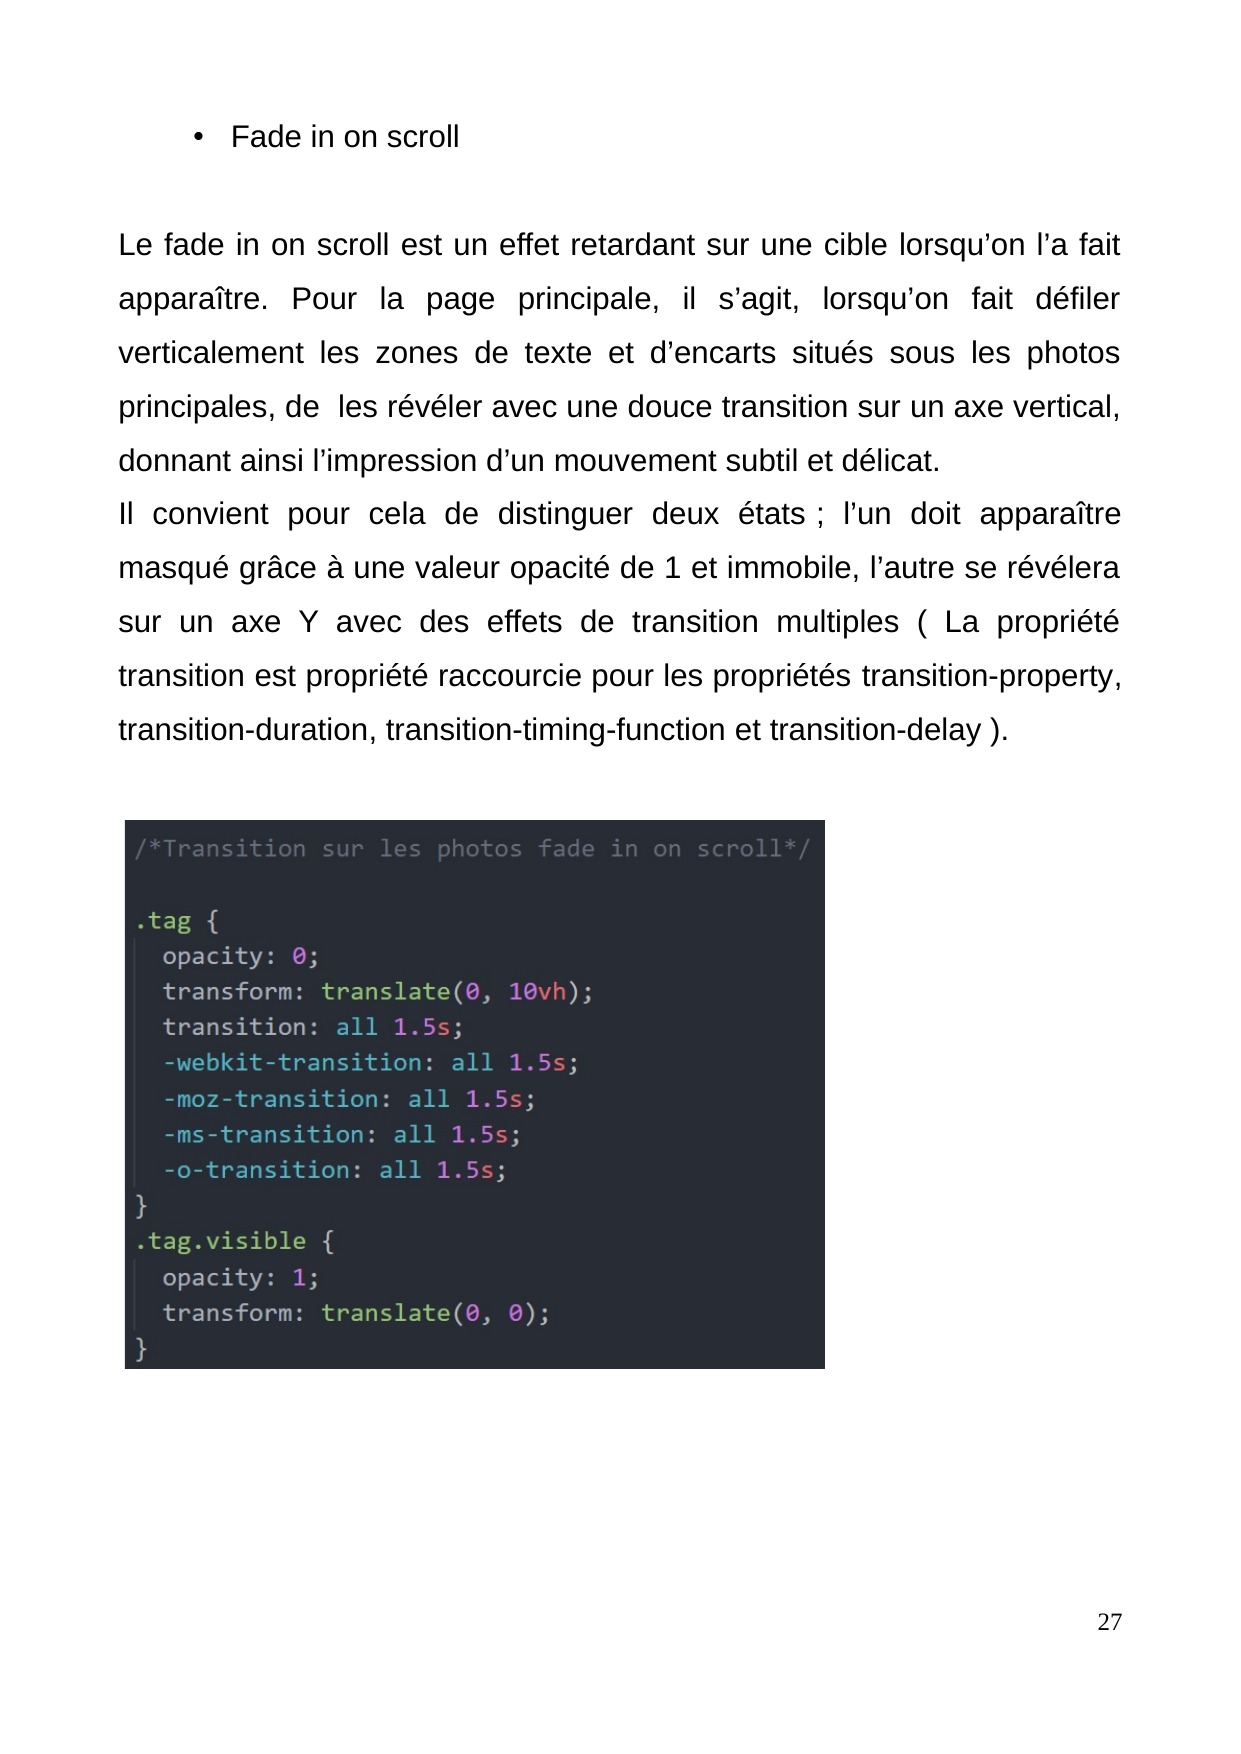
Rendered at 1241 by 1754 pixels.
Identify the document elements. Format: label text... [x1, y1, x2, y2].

list Fade in on scroll [193, 118, 1122, 154]
picture [124, 820, 825, 1369]
text Il convient pour cela de distinguer deux états ; l’un doit apparaître masqué grâce à une valeur opacité de 1 et immobile, l’autre se révélera sur un axe Y avec des effets de transition multiples ( La propriété transition est propriété raccourcie pour les propriétés transition-property, transition-duration, transition-timing-function et transition-delay ). [118, 495, 1122, 747]
text Le fade in on scroll est un effet retardant sur une cible lorsqu’on l’a fait apparaître. Pour la page principale, il s’agit, lorsqu’on fait défiler verticalement les zones de texte et d’encarts situés sous les photos principales, de les révéler avec une douce transition sur un axe vertical, donnant ainsi l’impression d’un mouvement subtil et délicat. [118, 226, 1122, 477]
